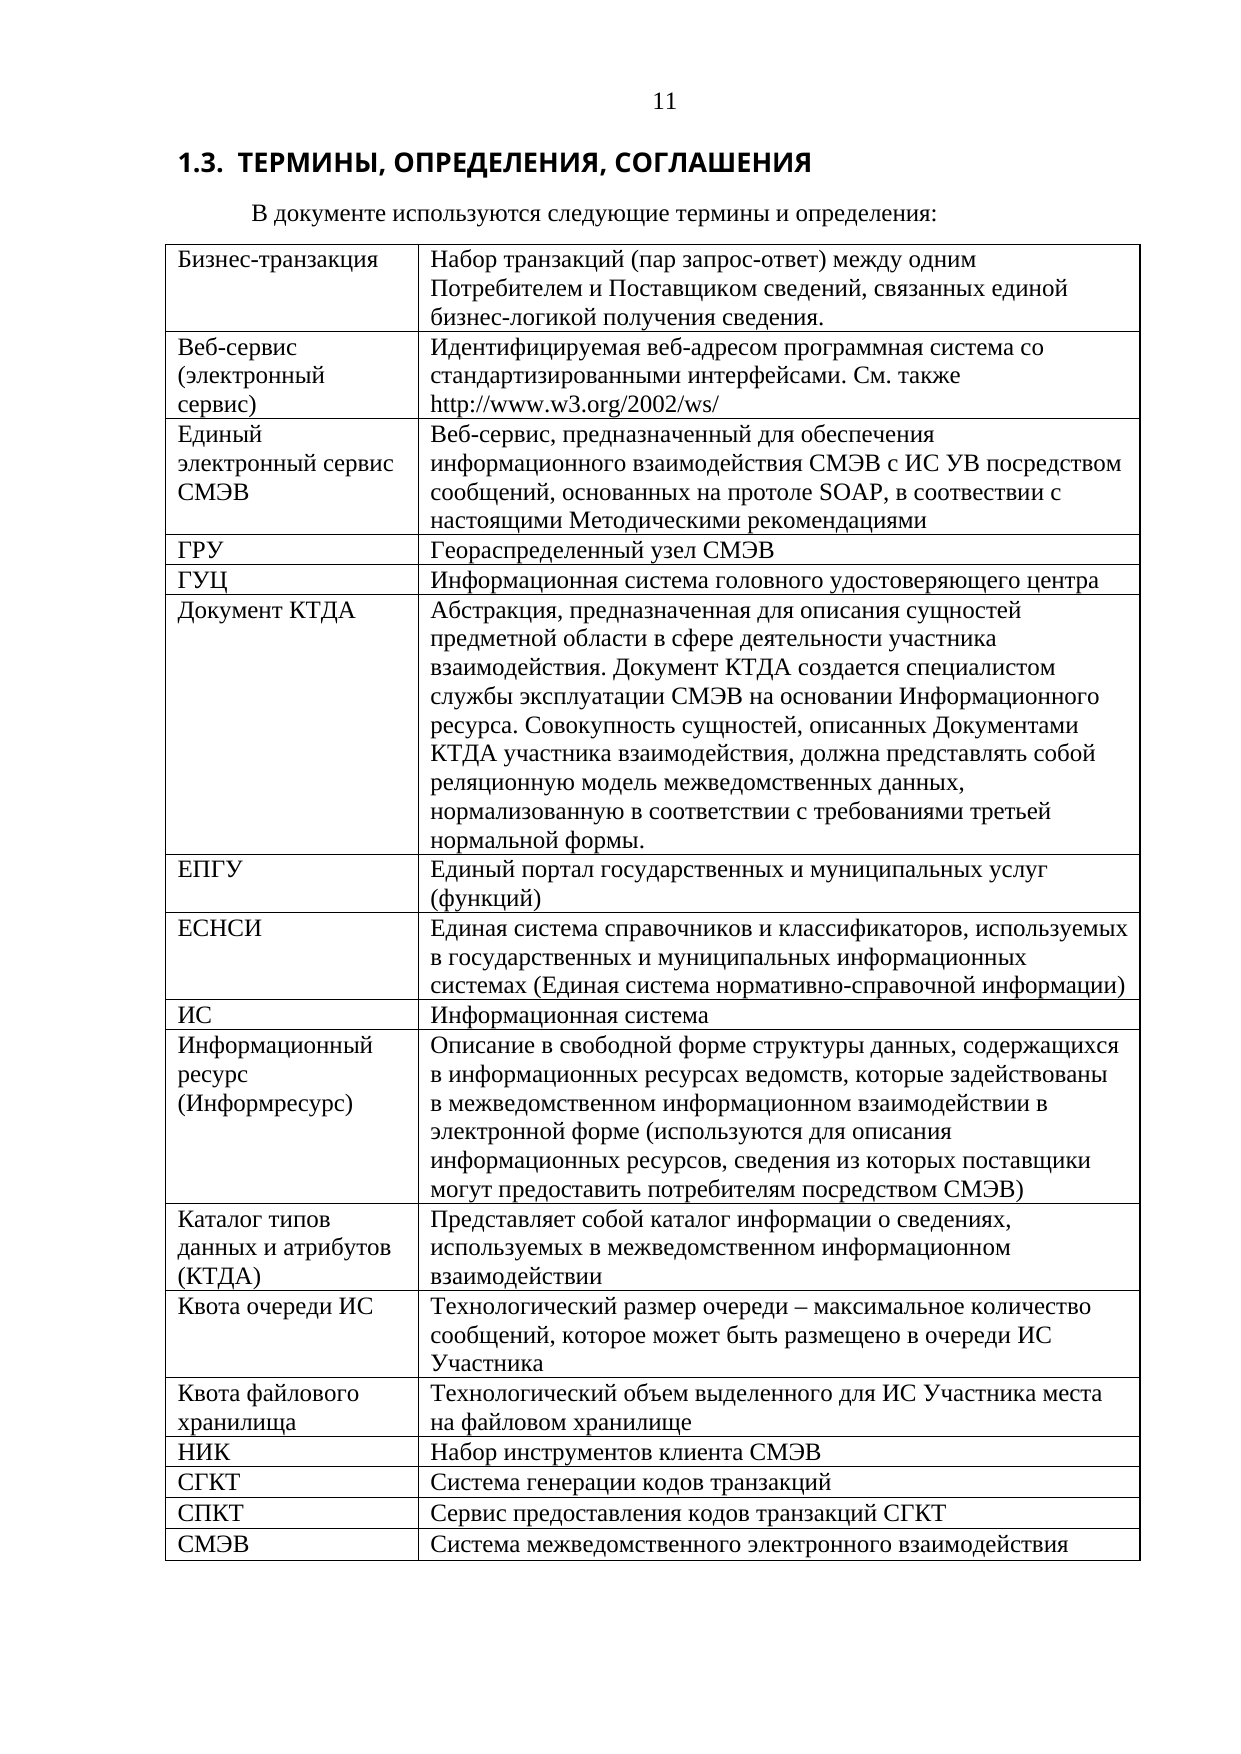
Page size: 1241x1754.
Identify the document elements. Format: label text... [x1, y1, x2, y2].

subtitle Термины, определения, соглашения [177, 143, 1152, 180]
table_cell СПКТ [166, 1498, 418, 1528]
table_cell Документ КТДА [166, 595, 418, 853]
table_cell ГУЦ [166, 565, 418, 594]
table_cell Единая система справочников и классификаторов, используемых в государственных и муниципальных информационных системах (Единая система нормативно-справочной информации) [419, 913, 1139, 999]
table_cell ЕПГУ [166, 855, 418, 912]
table_cell Сервис предоставления кодов транзакций СГКТ [419, 1498, 1139, 1528]
table_cell Информационная система головного удостоверяющего центра [419, 565, 1139, 594]
table_cell Веб-сервис, предназначенный для обеспечения информационного взаимодействия СМЭВ с ИС УВ посредством сообщений, основанных на протоле SOAP, в соотвествии с настоящими Методическими рекомендациями [419, 419, 1139, 534]
table_cell ГРУ [166, 535, 418, 564]
table_cell НИК [166, 1437, 418, 1466]
table_cell Система межведомственного электронного взаимодействия [419, 1529, 1139, 1560]
table_cell Квота файлового хранилища [166, 1378, 418, 1436]
table_cell Система генерации кодов транзакций [419, 1467, 1139, 1497]
table_cell Информационная система [419, 1000, 1139, 1029]
table_cell Абстракция, предназначенная для описания сущностей предметной области в сфере деятельности участника взаимодействия. Документ КТДА создается специалистом службы эксплуатации СМЭВ на основании Информационного ресурса. Совокупность сущностей, описанных Документами КТДА участника взаимодействия, должна представлять собой реляционную модель межведомственных данных, нормализованную в соответствии с требованиями третьей нормальной формы. [419, 595, 1139, 853]
table_cell Идентифицируемая веб-адресом программная система со стандартизированными интерфейсами. См. также http://www.w3.org/2002/ws/ [419, 332, 1139, 418]
table_cell Набор инструментов клиента СМЭВ [419, 1437, 1139, 1466]
table_cell СМЭВ [166, 1529, 418, 1560]
table_header Набор транзакций (пар запрос-ответ) между одним Потребителем и Поставщиком сведений, связанных единой бизнес-логикой получения сведения. [419, 245, 1139, 331]
table_cell Технологический объем выделенного для ИС Участника места на файловом хранилище [419, 1378, 1139, 1436]
table_cell Квота очереди ИС [166, 1291, 418, 1377]
table_cell Технологический размер очереди – максимальное количество сообщений, которое может быть размещено в очереди ИС Участника [419, 1291, 1139, 1377]
table_cell Каталог типов данных и атрибутов (КТДА) [166, 1204, 418, 1290]
table_cell Единый электронный сервис СМЭВ [166, 419, 418, 534]
table_cell Информационный ресурс (Информресурс) [166, 1030, 418, 1203]
table_cell Геораспределенный узел СМЭВ [419, 535, 1139, 564]
table_cell Описание в свободной форме структуры данных, содержащихся в информационных ресурсах ведомств, которые задействованы в межведомственном информационном взаимодействии в электронной форме (используются для описания информационных ресурсов, сведения из которых поставщики могут предоставить потребителям посредством СМЭВ) [419, 1030, 1139, 1203]
table_cell ЕСНСИ [166, 913, 418, 999]
table_cell Представляет собой каталог информации о сведениях, используемых в межведомственном информационном взаимодействии [419, 1204, 1139, 1290]
text В документе используются следующие термины и определения: [177, 198, 1152, 227]
table_cell ИС [166, 1000, 418, 1029]
table_cell Веб-сервис (электронный сервис) [166, 332, 418, 418]
table_header Бизнес-транзакция [166, 245, 418, 331]
table_cell Единый портал государственных и муниципальных услуг (функций) [419, 855, 1139, 912]
table_cell СГКТ [166, 1467, 418, 1497]
